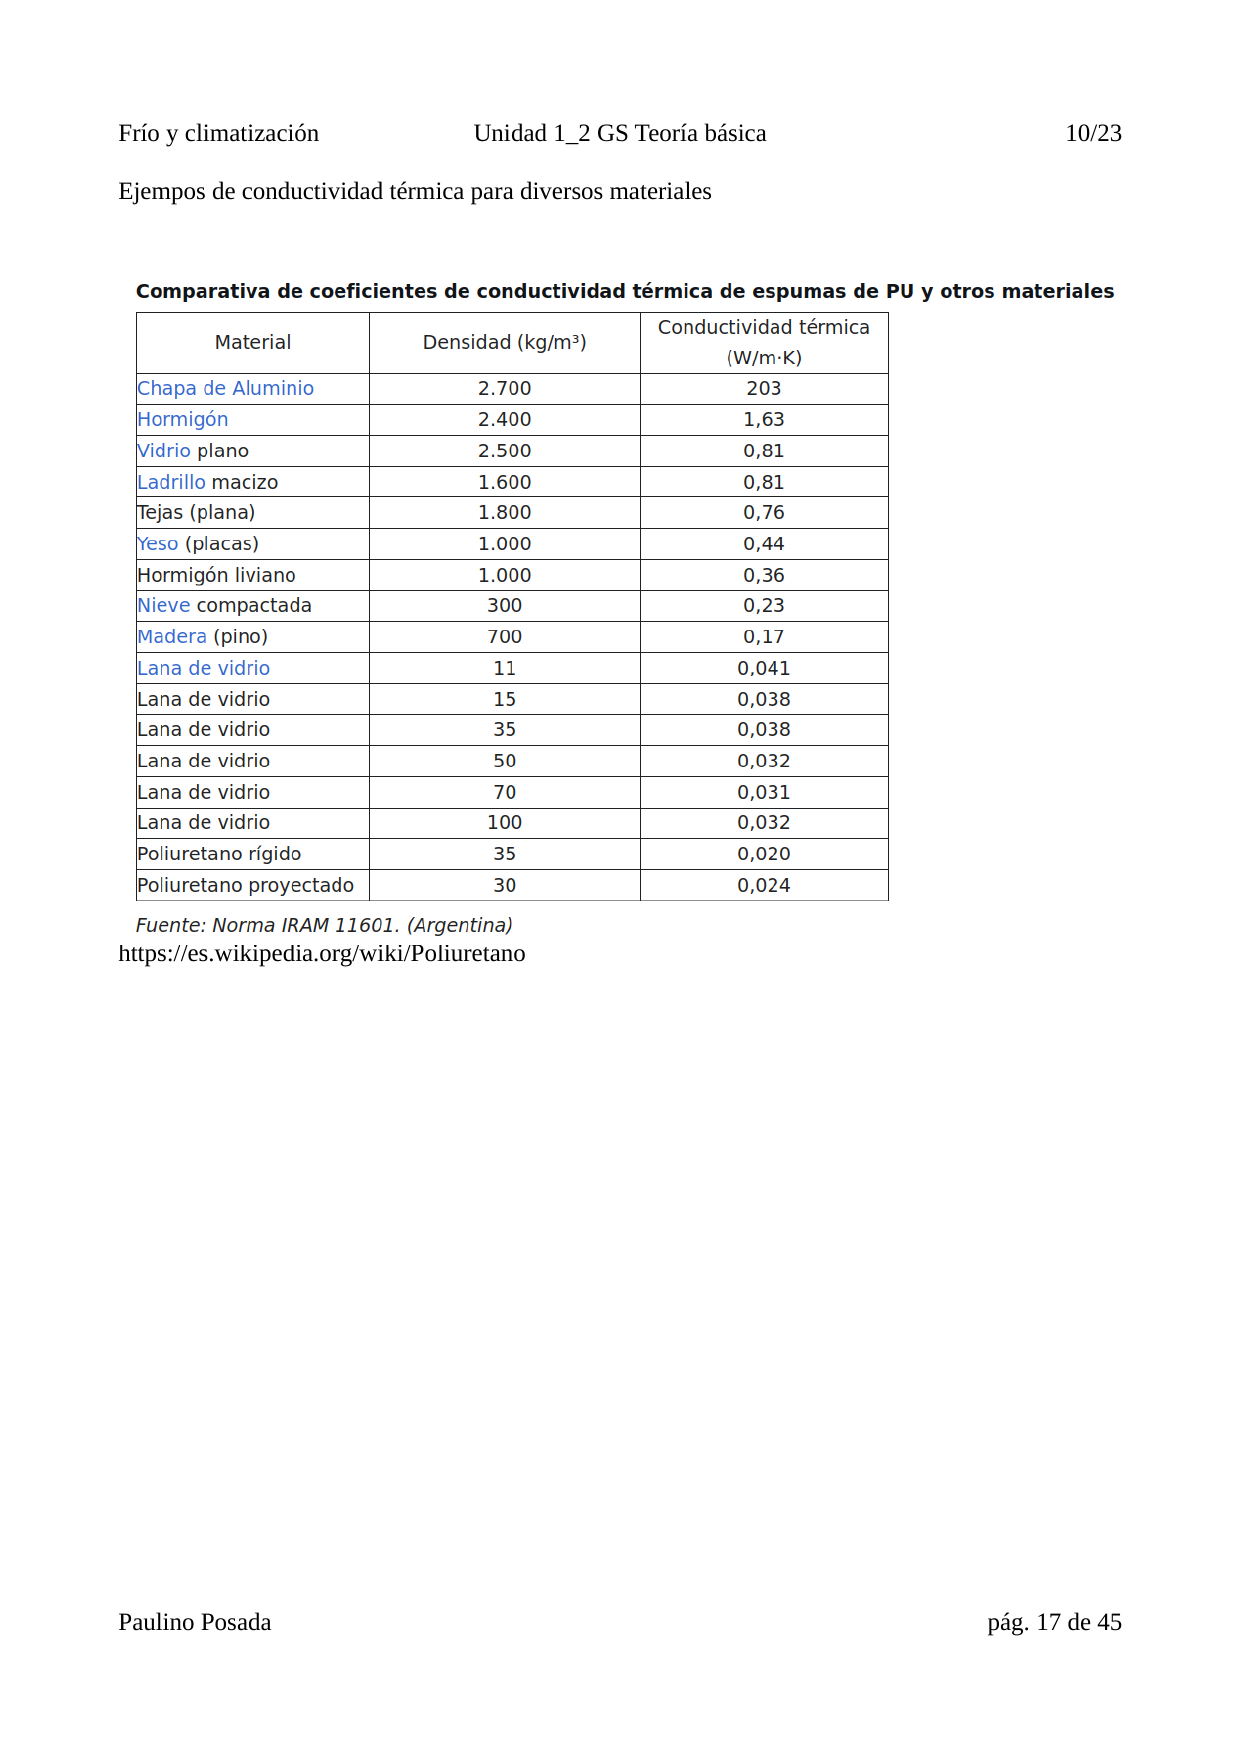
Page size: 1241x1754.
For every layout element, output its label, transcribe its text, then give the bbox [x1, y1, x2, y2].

text https://es.wikipedia.org/wiki/Poliuretano [118, 945, 1122, 967]
picture [118, 271, 1123, 945]
text Ejempos de conductividad térmica para diversos materiales [118, 176, 1122, 205]
